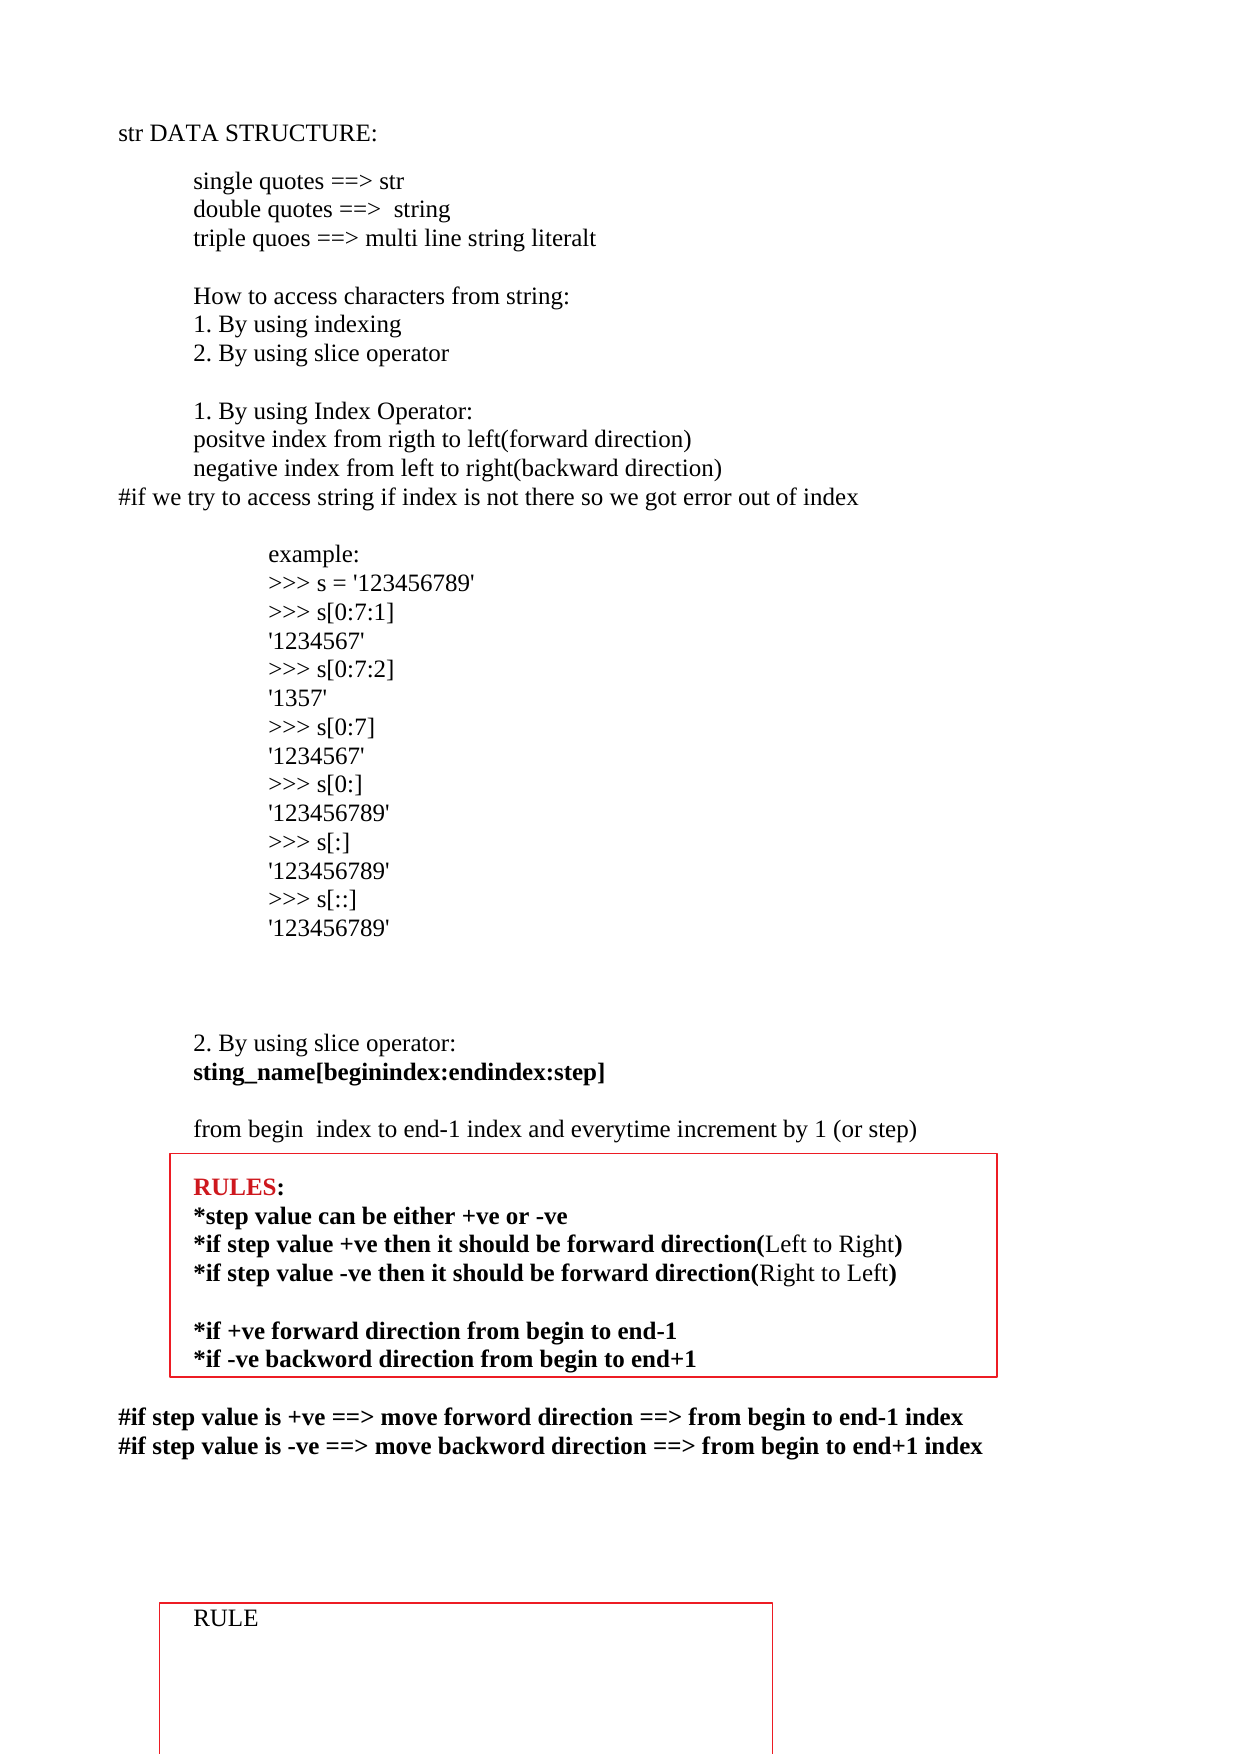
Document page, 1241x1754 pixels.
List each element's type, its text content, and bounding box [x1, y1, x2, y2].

text >>> s = '123456789' [118, 568, 1122, 597]
text 1. By using Index Operator: [118, 396, 1122, 424]
text >>> s[0:] [118, 769, 1122, 798]
text single quotes ==> str [193, 166, 1122, 194]
text >>> s[0:7] [118, 712, 1122, 741]
text [118, 1201, 169, 1229]
text negative index from left to right(backward direction) [118, 453, 1122, 482]
text example: [118, 539, 1122, 568]
text 2. By using slice operator [118, 338, 1122, 367]
text [118, 1229, 169, 1258]
text *if -ve backword direction from begin to end+1 [171, 1344, 996, 1373]
text from begin index to end-1 index and everytime increment by 1 (or step) [118, 1114, 1122, 1143]
text [998, 1229, 1122, 1258]
text sting_name[beginindex:endindex:step] [118, 1057, 1122, 1086]
text '1357' [118, 683, 1122, 712]
text triple quoes ==> multi line string literalt [193, 223, 1122, 252]
text *step value can be either +ve or -ve [171, 1201, 996, 1229]
text double quotes ==> string [193, 194, 1122, 223]
text >>> s[0:7:1] [118, 597, 1122, 626]
text RULES: [171, 1172, 996, 1201]
text [118, 1316, 169, 1344]
text RULE [160, 1604, 772, 1632]
text #if we try to access string if index is not there so we got error out of index [118, 482, 1122, 511]
text [118, 1258, 169, 1287]
text str DATA STRUCTURE: [118, 118, 1122, 147]
text positve index from rigth to left(forward direction) [118, 424, 1122, 453]
text '123456789' [118, 913, 1122, 942]
text #if step value is -ve ==> move backword direction ==> from begin to end+1 index [118, 1431, 1122, 1459]
text '123456789' [118, 856, 1122, 884]
text >>> s[0:7:2] [118, 654, 1122, 683]
text 1. By using indexing [118, 309, 1122, 338]
text [998, 1316, 1122, 1344]
text 2. By using slice operator: [118, 1028, 1122, 1057]
text [998, 1201, 1122, 1229]
text [118, 1172, 169, 1201]
text [118, 1344, 169, 1373]
text '1234567' [118, 741, 1122, 769]
text '1234567' [118, 626, 1122, 654]
text >>> s[::] [118, 884, 1122, 913]
text How to access characters from string: [118, 281, 1122, 309]
text *if step value -ve then it should be forward direction(Right to Left) [171, 1258, 996, 1287]
text #if step value is +ve ==> move forword direction ==> from begin to end-1 index [118, 1402, 1122, 1431]
text *if +ve forward direction from begin to end-1 [171, 1316, 996, 1344]
text [118, 1603, 159, 1632]
text >>> s[:] [118, 827, 1122, 856]
text [773, 1603, 1122, 1632]
text *if step value +ve then it should be forward direction(Left to Right) [171, 1229, 996, 1258]
text [998, 1172, 1122, 1201]
text [998, 1344, 1122, 1373]
text [998, 1258, 1122, 1287]
text '123456789' [118, 798, 1122, 827]
